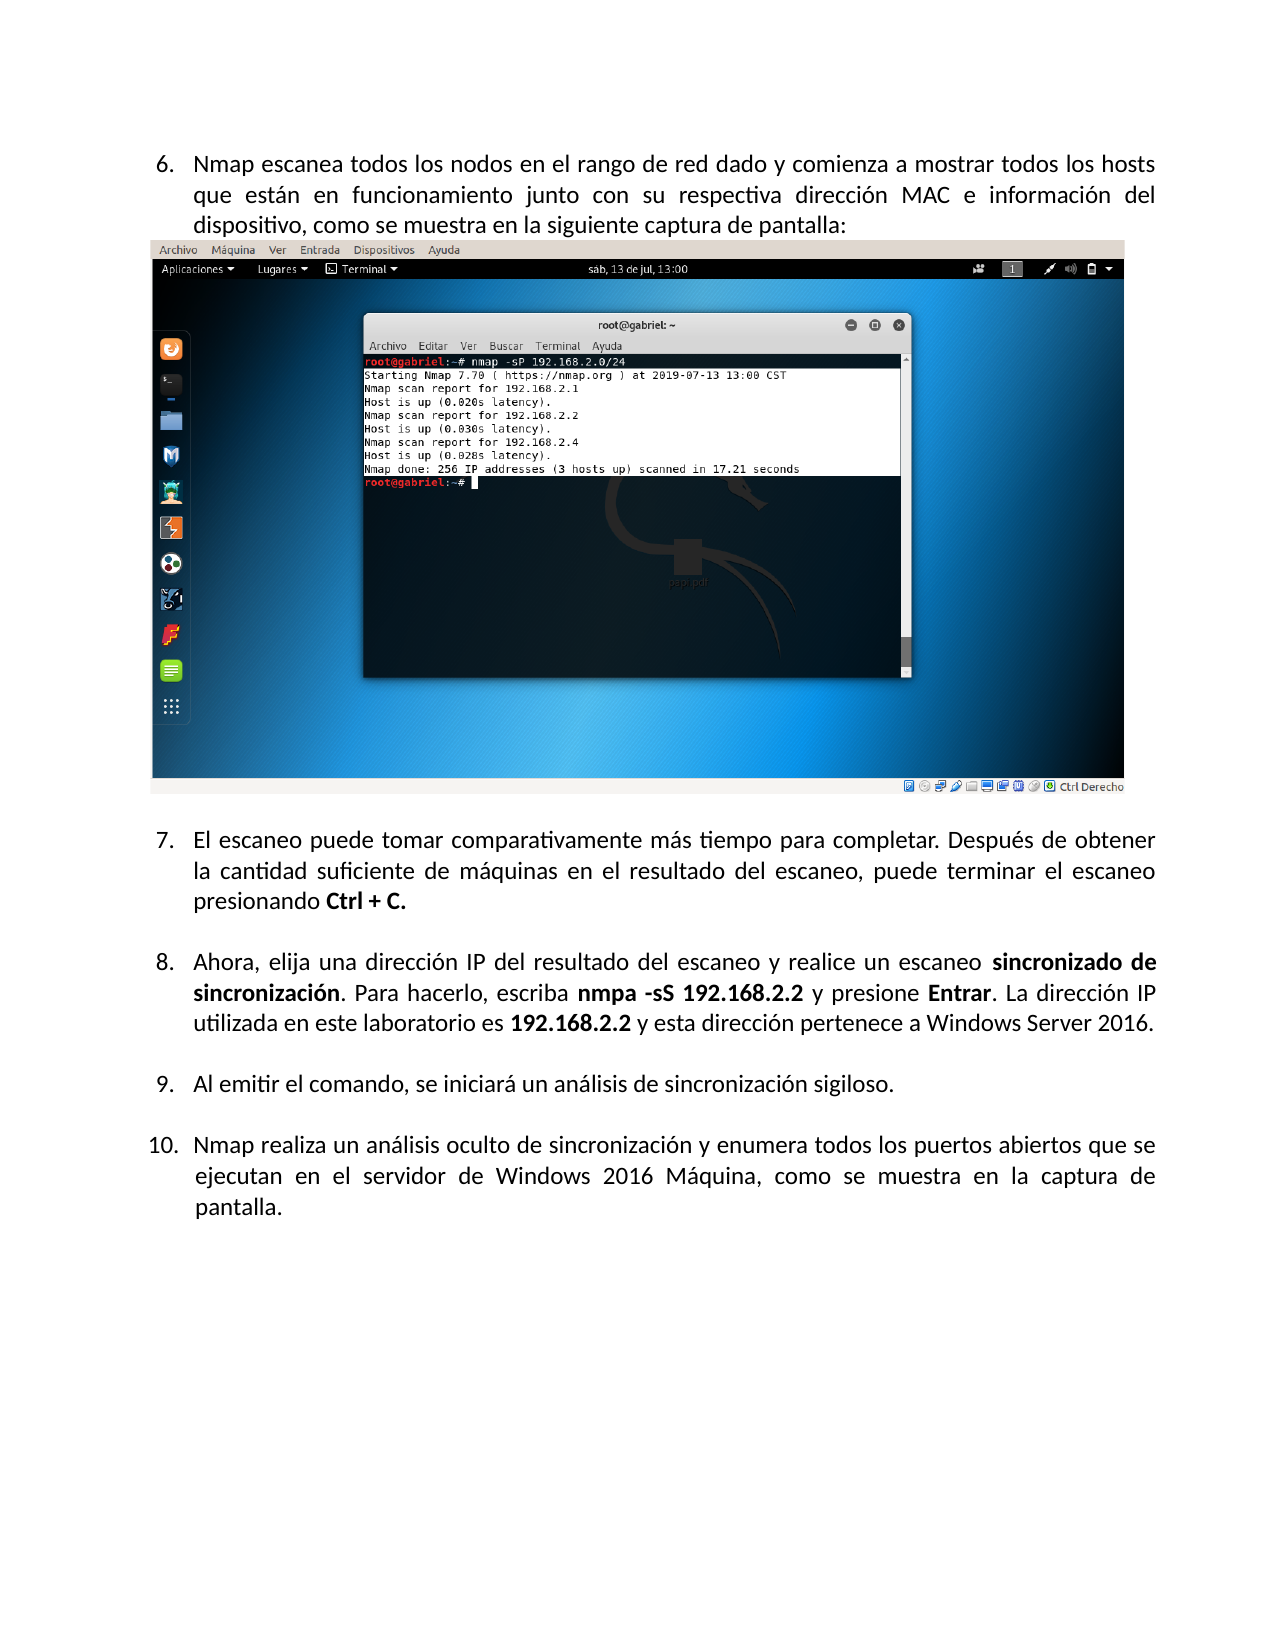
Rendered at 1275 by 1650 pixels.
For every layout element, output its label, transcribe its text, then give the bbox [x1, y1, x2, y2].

list Nmap realiza un análisis oculto de sincronización y enumera todos los puertos abiertos que se ejecutan en el servidor de Windows 2016 Máquina, como se muestra en la captura de pantalla. [148, 1129, 1157, 1221]
picture [150, 240, 1125, 794]
list Al emitir el comando, se iniciará un análisis de sincronización sigiloso. [156, 1068, 1157, 1099]
list Nmap escanea todos los nodos en el rango de red dado y comienza a mostrar todos los hosts que están en funcionamiento junto con su respectiva dirección MAC e información del dispositivo, como se muestra en la siguiente captura de pantalla: [156, 149, 1157, 240]
list El escaneo puede tomar comparativamente más tiempo para completar. Después de obtener la cantidad suficiente de máquinas en el resultado del escaneo, puede terminar el escaneo presionando Ctrl + C. [156, 824, 1157, 916]
list Ahora, elija una dirección IP del resultado del escaneo y realice un escaneo sincronizado de sincronización. Para hacerlo, escriba nmpa -sS 192.168.2.2 y presione Entrar. La dirección IP utilizada en este laboratorio es 192.168.2.2 y esta dirección pertenece a Windows Server 2016. [156, 946, 1157, 1038]
